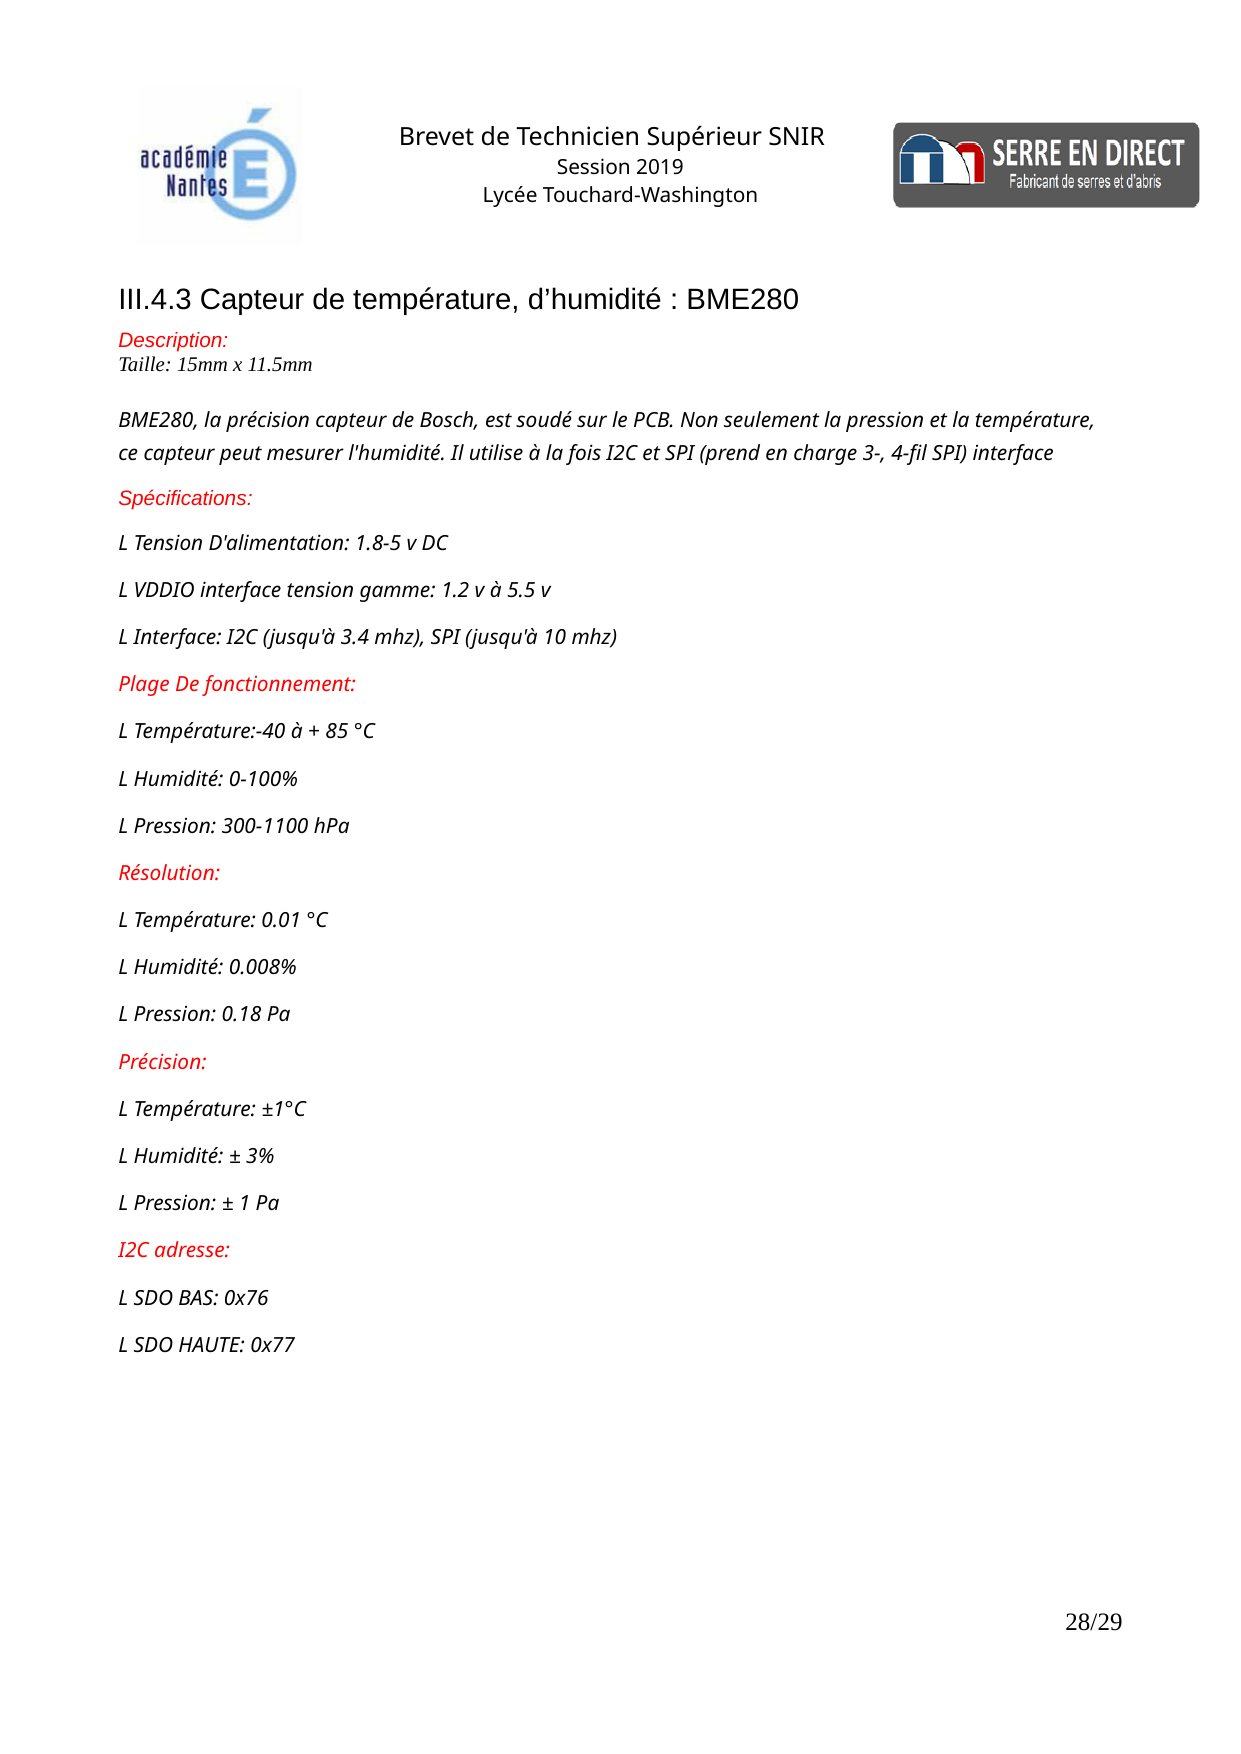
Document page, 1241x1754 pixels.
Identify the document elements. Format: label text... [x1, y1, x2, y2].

text L VDDIO interface tension gamme: 1.2 v à 5.5 v [118, 575, 1122, 603]
text Précision: [118, 1047, 1122, 1075]
text L Humidité: ± 3% [118, 1141, 1122, 1169]
text L Température: ±1°C [118, 1094, 1122, 1122]
text L SDO HAUTE: 0x77 [118, 1330, 1122, 1358]
text L Pression: 0.18 Pa [118, 999, 1122, 1028]
picture [888, 120, 1203, 212]
text Spécifications: [118, 485, 1122, 509]
text Description: [118, 328, 1122, 352]
text Plage De fonctionnement: [118, 669, 1122, 698]
text BME280, la précision capteur de Bosch, est soudé sur le PCB. Non seulement la pression et la température, ce capteur peut mesurer l'humidité. Il utilise à la fois I2C et SPI (prend en charge 3-, 4-fil SPI) interface [118, 406, 1122, 467]
subtitle III.4.3 Capteur de température, d’humidité : BME280 [118, 282, 1122, 316]
text L Tension D'alimentation: 1.8-5 v DC [118, 528, 1122, 556]
text I2C adresse: [118, 1236, 1122, 1264]
text Taille: 15mm x 11.5mm [118, 352, 1122, 376]
text L Pression: 300-1100 hPa [118, 811, 1122, 839]
text L Pression: ± 1 Pa [118, 1188, 1122, 1217]
text L Température: 0.01 °C [118, 905, 1122, 934]
text L SDO BAS: 0x76 [118, 1283, 1122, 1311]
text L Interface: I2C (jusqu'à 3.4 mhz), SPI (jusqu'à 10 mhz) [118, 622, 1122, 651]
text L Température:-40 à + 85 °C [118, 716, 1122, 745]
text L Humidité: 0.008% [118, 952, 1122, 981]
picture [113, 86, 322, 248]
text Résolution: [118, 858, 1122, 886]
text L Humidité: 0-100% [118, 764, 1122, 792]
